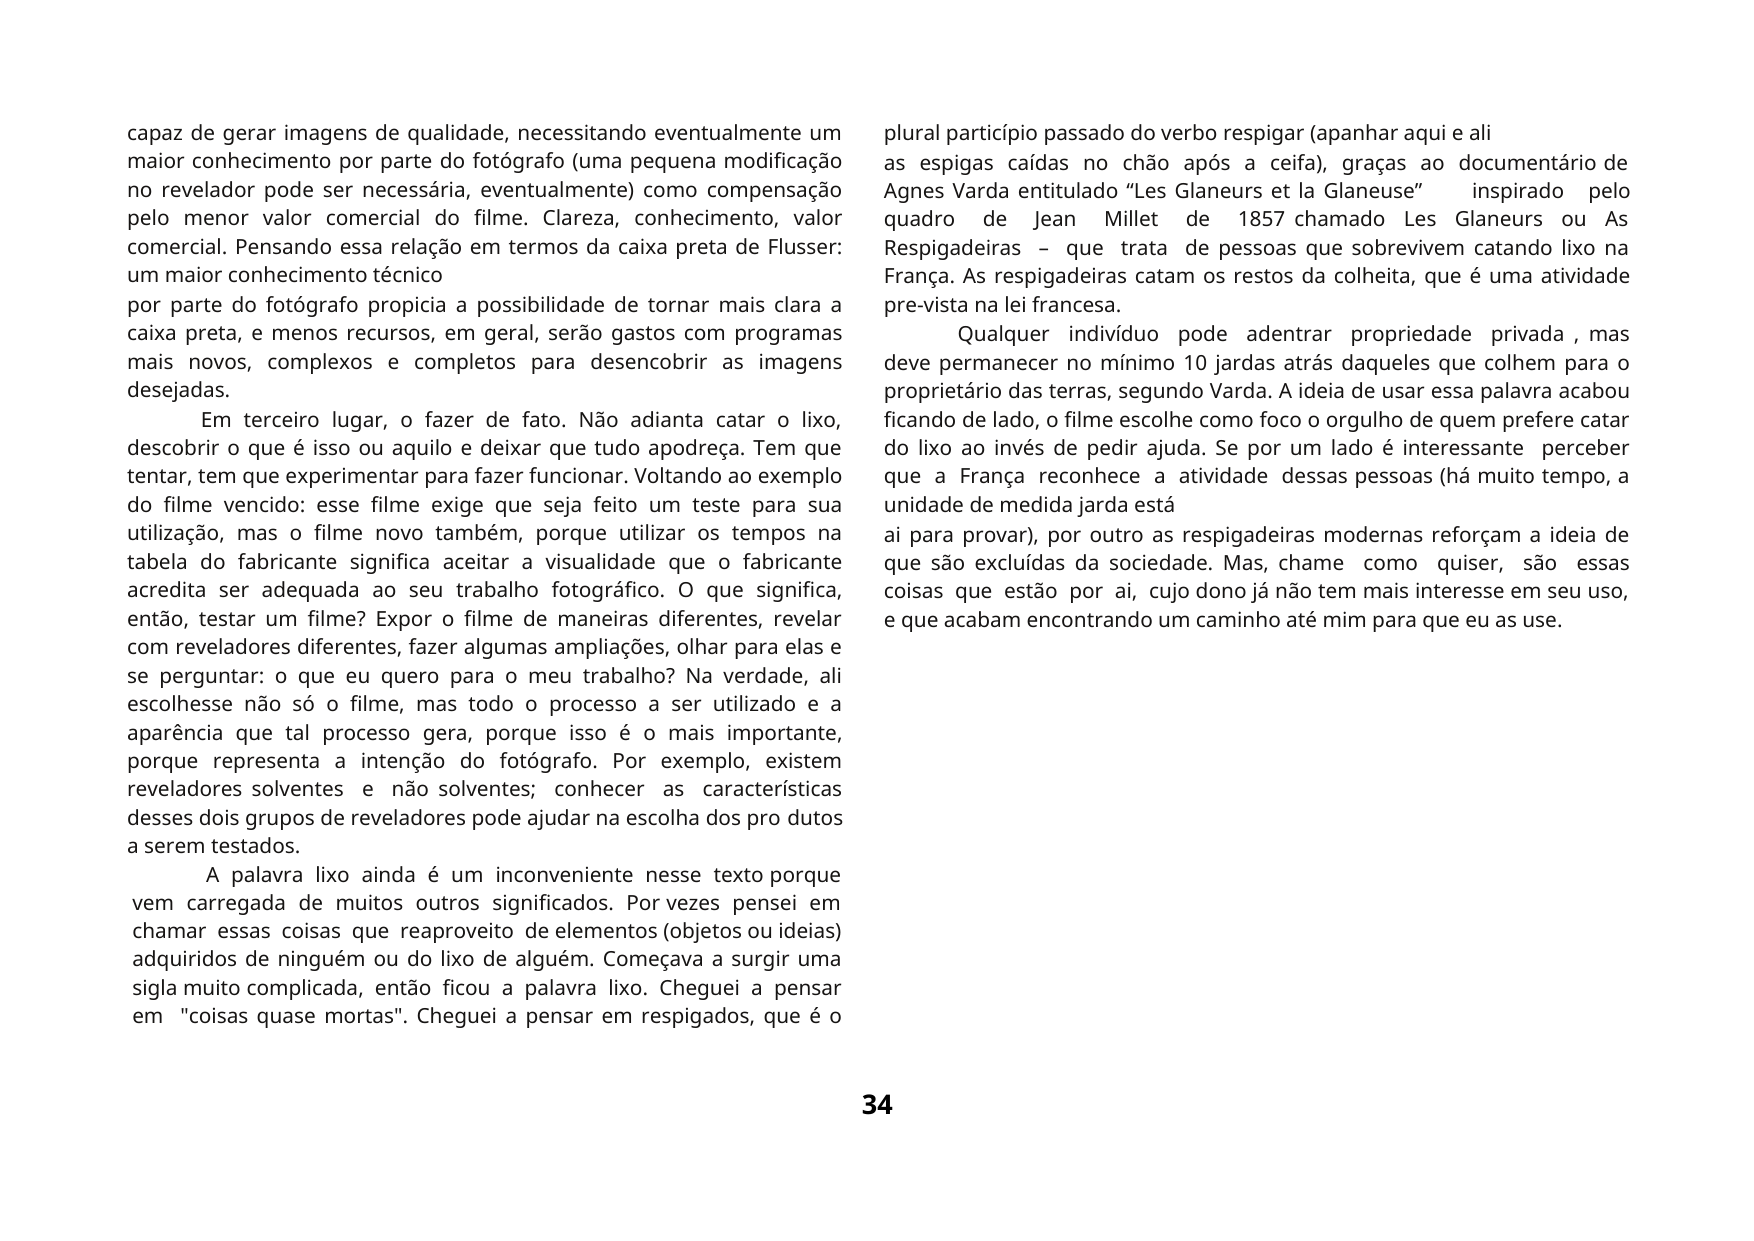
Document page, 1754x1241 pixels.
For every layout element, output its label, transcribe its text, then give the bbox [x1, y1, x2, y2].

text capaz de gerar imagens de qualidade, necessitando eventualmente um maior conhecimento por parte do fotógrafo (uma pequena modificação no revelador pode ser necessária, eventualmente) como compensação pelo menor valor comercial do filme. Clareza, conhecimento, valor comercial. Pensando essa relação em termos da caixa preta de Flusser: um maior conhecimento técnico [127, 118, 843, 289]
text por parte do fotógrafo propicia a possibilidade de tornar mais clara a caixa preta, e menos recursos, em geral, serão gastos com programas mais novos, complexos e completos para desencobrir as imagens desejadas. [127, 290, 843, 404]
text Em terceiro lugar, o fazer de fato. Não adianta catar o lixo, descobrir o que é isso ou aquilo e deixar que tudo apodreça. Tem que tentar, tem que experimentar para fazer funcionar. Voltando ao exemplo do filme vencido: esse filme exige que seja feito um teste para sua utilização, mas o filme novo também, porque utilizar os tempos na tabela do fabricante significa aceitar a visualidade que o fabricante acredita ser adequada ao seu trabalho fotográfico. O que significa, então, testar um filme? Expor o filme de maneiras diferentes, revelar com reveladores diferentes, fazer algumas ampliações, olhar para elas e se perguntar: o que eu quero para o meu trabalho? Na verdade, ali escolhesse não só o filme, mas todo o processo a ser utilizado e a aparência que tal processo gera, porque isso é o mais importante, porque representa a intenção do fotógrafo. Por exemplo, existem reveladores solventes e não­ solventes; conhecer as características desses dois grupos de reveladores pode ajudar na escolha dos pro­ dutos a serem testados. [127, 405, 843, 860]
text plural particípio passado do verbo respigar (apanhar aqui e ali [884, 118, 1631, 147]
text Qualquer indivíduo pode adentrar propriedade privada , mas deve permanecer no mínimo 10 jardas atrás daqueles que colhem para o proprietário das terras, segundo Varda. A ideia de usar essa palavra acabou ficando de lado, o filme escolhe como foco o orgulho de quem prefere catar do lixo ao invés de pedir ajuda. Se por um lado é interessante perceber que a França reconhece a atividade dessas pessoas (há muito tempo, a unidade de medida jarda está [884, 319, 1631, 518]
text ai para provar), por outro as respigadeiras modernas reforçam a ideia de que são excluídas da sociedade. Mas, chame como quiser, são essas coisas que estão por ai, cujo dono já não tem mais interesse em seu uso, e que acabam encontrando um caminho até mim para que eu as use. [884, 520, 1631, 633]
text as espigas caídas no chão após a ceifa), graças ao documentário de Agnes Varda entitulado “Les Glaneurs et la Glaneuse” ­ inspirado pelo quadro de Jean Millet de 1857 chamado Les Glaneurs ou As Respigadeiras – que trata de pessoas que sobrevivem catando lixo na França. As respigadeiras catam os restos da colheita, que é uma atividade pre-vista na lei francesa. [884, 148, 1631, 318]
text A palavra lixo ainda é um inconveniente nesse texto porque vem carregada de muitos outros significados. Por vezes pensei em chamar essas coisas que reaproveito de elementos (objetos ou ideias) adquiridos de ninguém ou do lixo de alguém. Começava a surgir uma sigla muito complicada, então ficou a palavra lixo. Cheguei a pensar em "coisas quase mortas". Cheguei a pensar em respigados, que é o [132, 860, 843, 1029]
